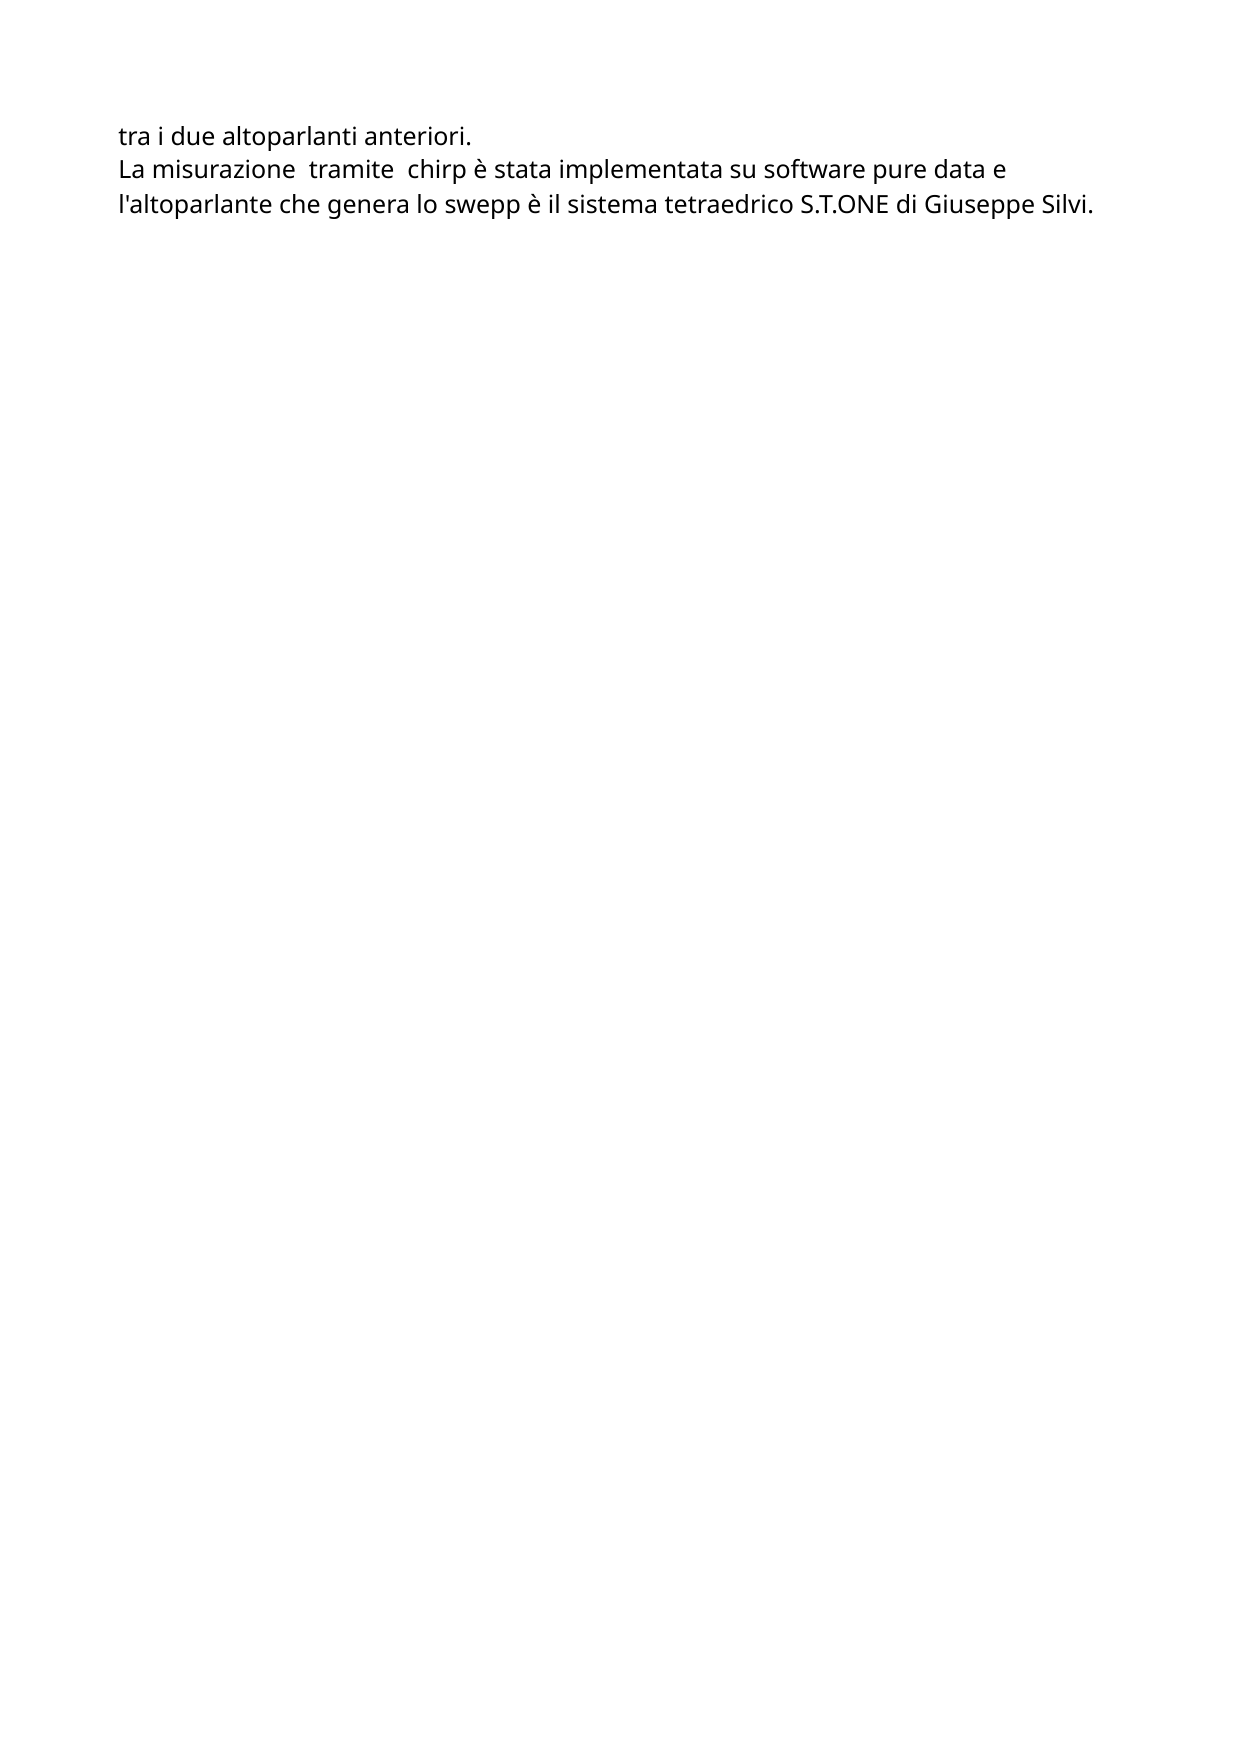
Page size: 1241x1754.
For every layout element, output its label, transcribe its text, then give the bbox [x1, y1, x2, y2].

text La misurazione tramite chirp è stata implementata su software pure data e l'altoparlante che genera lo swepp è il sistema tetraedrico S.T.ONE di Giuseppe Silvi. [118, 152, 1122, 220]
text tra i due altoparlanti anteriori. [118, 118, 1122, 152]
